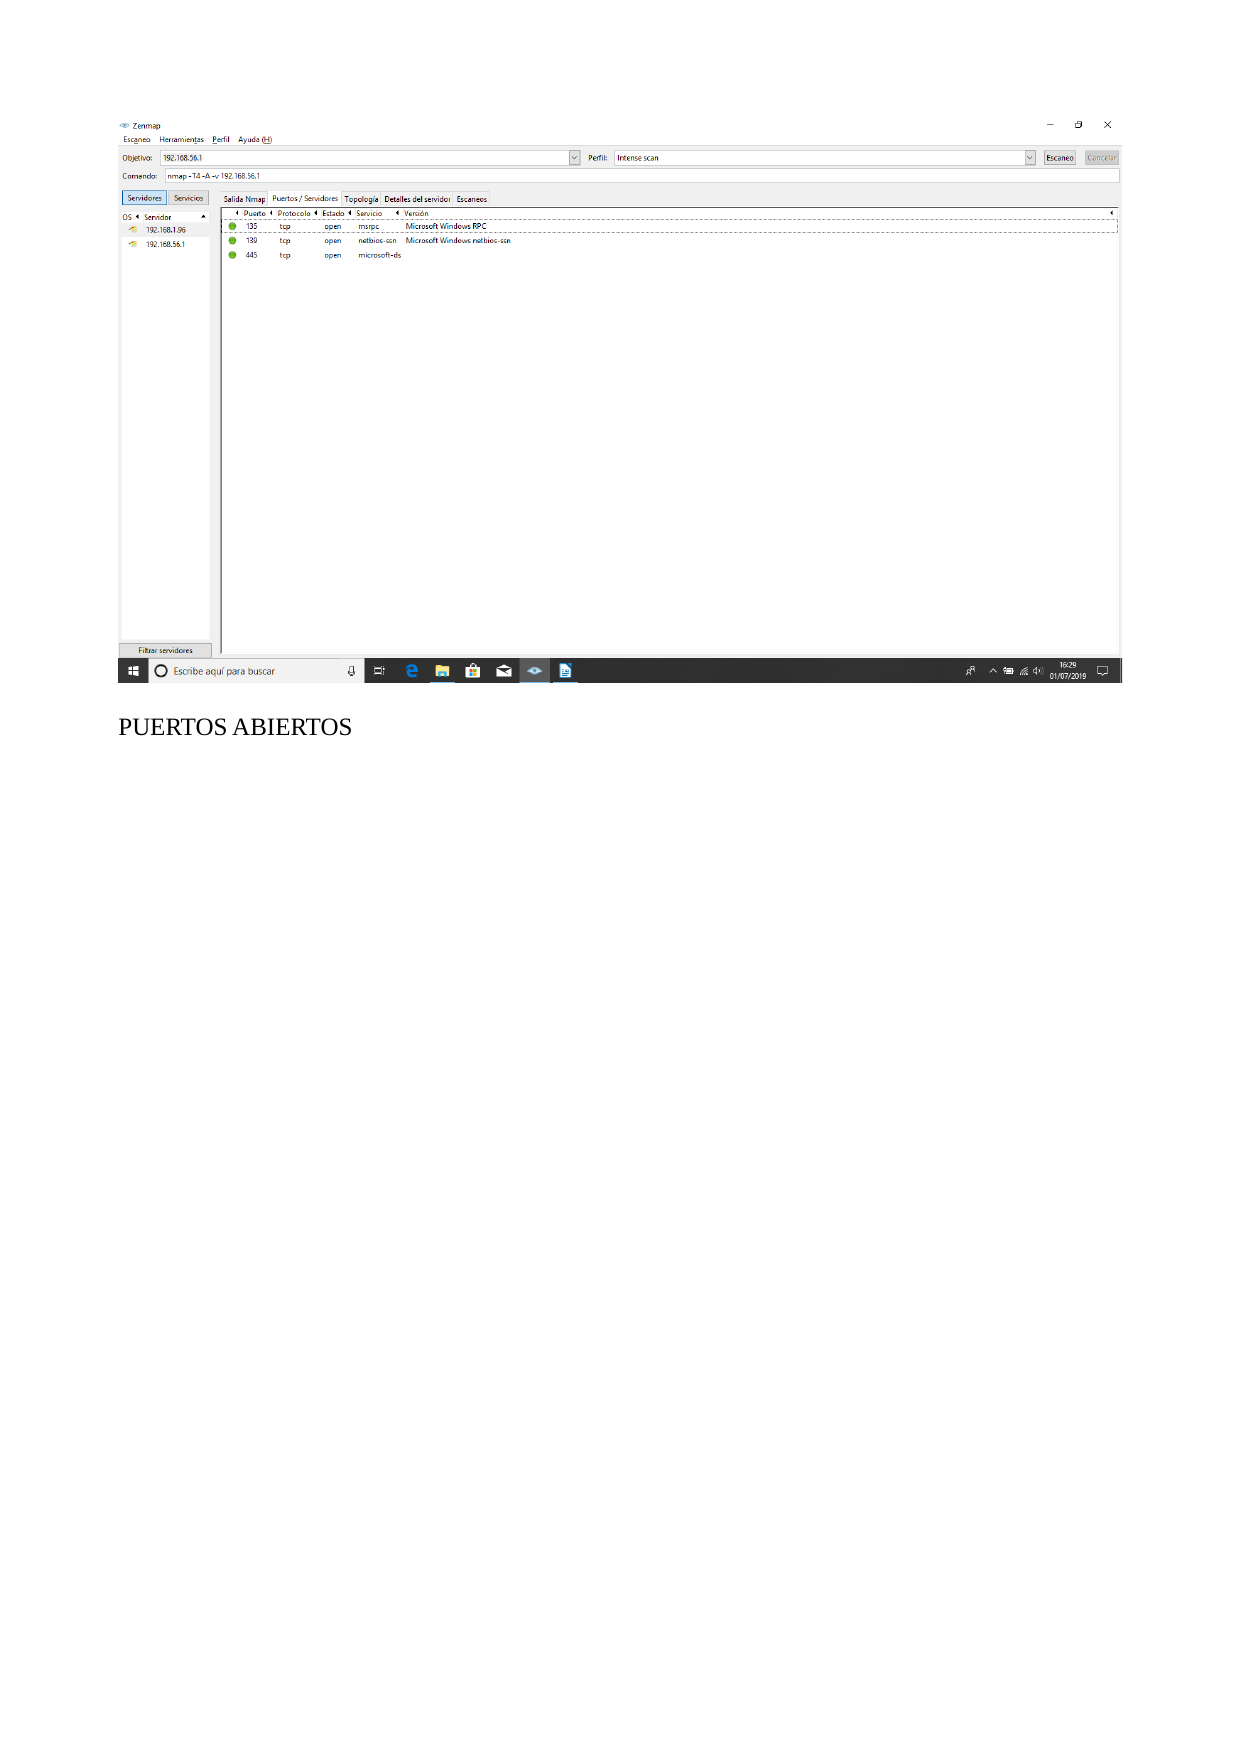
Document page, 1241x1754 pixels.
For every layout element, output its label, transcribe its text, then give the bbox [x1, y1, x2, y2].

text PUERTOS ABIERTOS [118, 712, 1122, 740]
picture [118, 118, 1123, 683]
